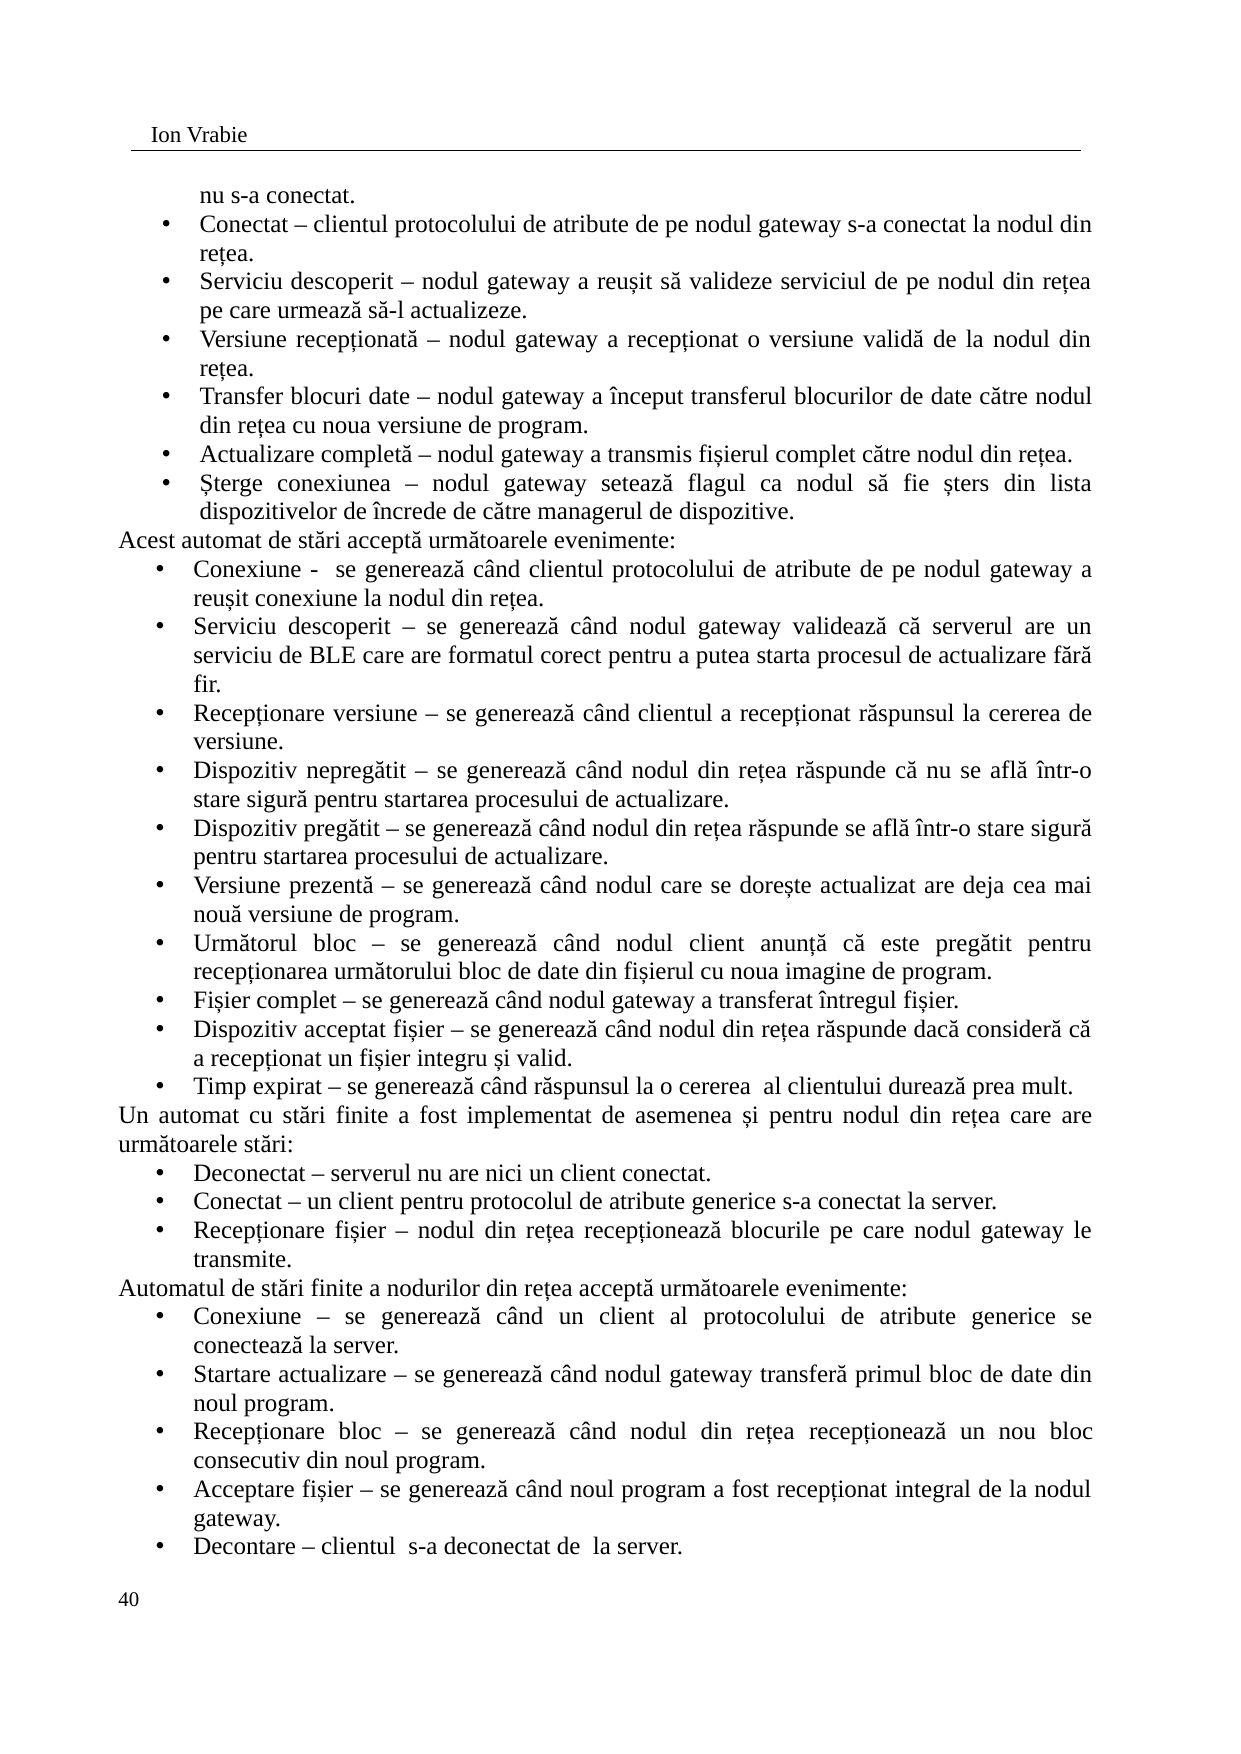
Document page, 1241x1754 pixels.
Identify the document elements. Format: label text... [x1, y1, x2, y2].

list nu s-a conectat. [162, 180, 1093, 209]
list Versiune recepționată – nodul gateway a recepționat o versiune validă de la nodul din rețea. [162, 324, 1093, 381]
list Deconectat – serverul nu are nici un client conectat. [156, 1158, 1093, 1186]
list Recepționare versiune – se generează când clientul a recepționat răspunsul la cererea de versiune. [156, 698, 1093, 755]
list Conexiune - se generează când clientul protocolului de atribute de pe nodul gateway a reușit conexiune la nodul din rețea. [156, 554, 1093, 611]
text Acest automat de stări acceptă următoarele evenimente: [118, 525, 1093, 554]
list Acceptare fișier – se generează când noul program a fost recepționat integral de la nodul gateway. [156, 1474, 1093, 1531]
list Dispozitiv acceptat fișier – se generează când nodul din rețea răspunde dacă consideră că a recepționat un fișier integru și valid. [156, 1014, 1093, 1071]
list Dispozitiv nepregătit – se generează când nodul din rețea răspunde că nu se află într-o stare sigură pentru startarea procesului de actualizare. [156, 755, 1093, 813]
list Startare actualizare – se generează când nodul gateway transferă primul bloc de date din noul program. [156, 1359, 1093, 1416]
list Recepționare fișier – nodul din rețea recepționează blocurile pe care nodul gateway le transmite. [156, 1215, 1093, 1273]
list Transfer blocuri date – nodul gateway a început transferul blocurilor de date către nodul din rețea cu noua versiune de program. [162, 381, 1093, 439]
list Următorul bloc – se generează când nodul client anunță că este pregătit pentru recepționarea următorului bloc de date din fișierul cu noua imagine de program. [156, 928, 1093, 985]
list Dispozitiv pregătit – se generează când nodul din rețea răspunde se află într-o stare sigură pentru startarea procesului de actualizare. [156, 813, 1093, 870]
list Actualizare completă – nodul gateway a transmis fișierul complet către nodul din rețea. [162, 439, 1093, 468]
text Un automat cu stări finite a fost implementat de asemenea și pentru nodul din rețea care are următoarele stări: [118, 1100, 1093, 1158]
list Decontare – clientul s-a deconectat de la server. [156, 1531, 1093, 1560]
list Conectat – un client pentru protocolul de atribute generice s-a conectat la server. [156, 1186, 1093, 1215]
list Recepționare bloc – se generează când nodul din rețea recepționează un nou bloc consecutiv din noul program. [156, 1416, 1093, 1474]
list Serviciu descoperit – nodul gateway a reușit să valideze serviciul de pe nodul din rețea pe care urmează să-l actualizeze. [162, 266, 1093, 324]
list Fișier complet – se generează când nodul gateway a transferat întregul fișier. [156, 985, 1093, 1014]
text Automatul de stări finite a nodurilor din rețea acceptă următoarele evenimente: [118, 1273, 1093, 1301]
list Timp expirat – se generează când răspunsul la o cererea al clientului durează prea mult. [156, 1071, 1093, 1100]
list Conectat – clientul protocolului de atribute de pe nodul gateway s-a conectat la nodul din rețea. [162, 209, 1093, 266]
list Conexiune – se generează când un client al protocolului de atribute generice se conectează la server. [156, 1301, 1093, 1359]
list Șterge conexiunea – nodul gateway setează flagul ca nodul să fie șters din lista dispozitivelor de încrede de către managerul de dispozitive. [162, 468, 1093, 525]
list Serviciu descoperit – se generează când nodul gateway validează că serverul are un serviciu de BLE care are formatul corect pentru a putea starta procesul de actualizare fără fir. [156, 611, 1093, 698]
list Versiune prezentă – se generează când nodul care se dorește actualizat are deja cea mai nouă versiune de program. [156, 870, 1093, 928]
